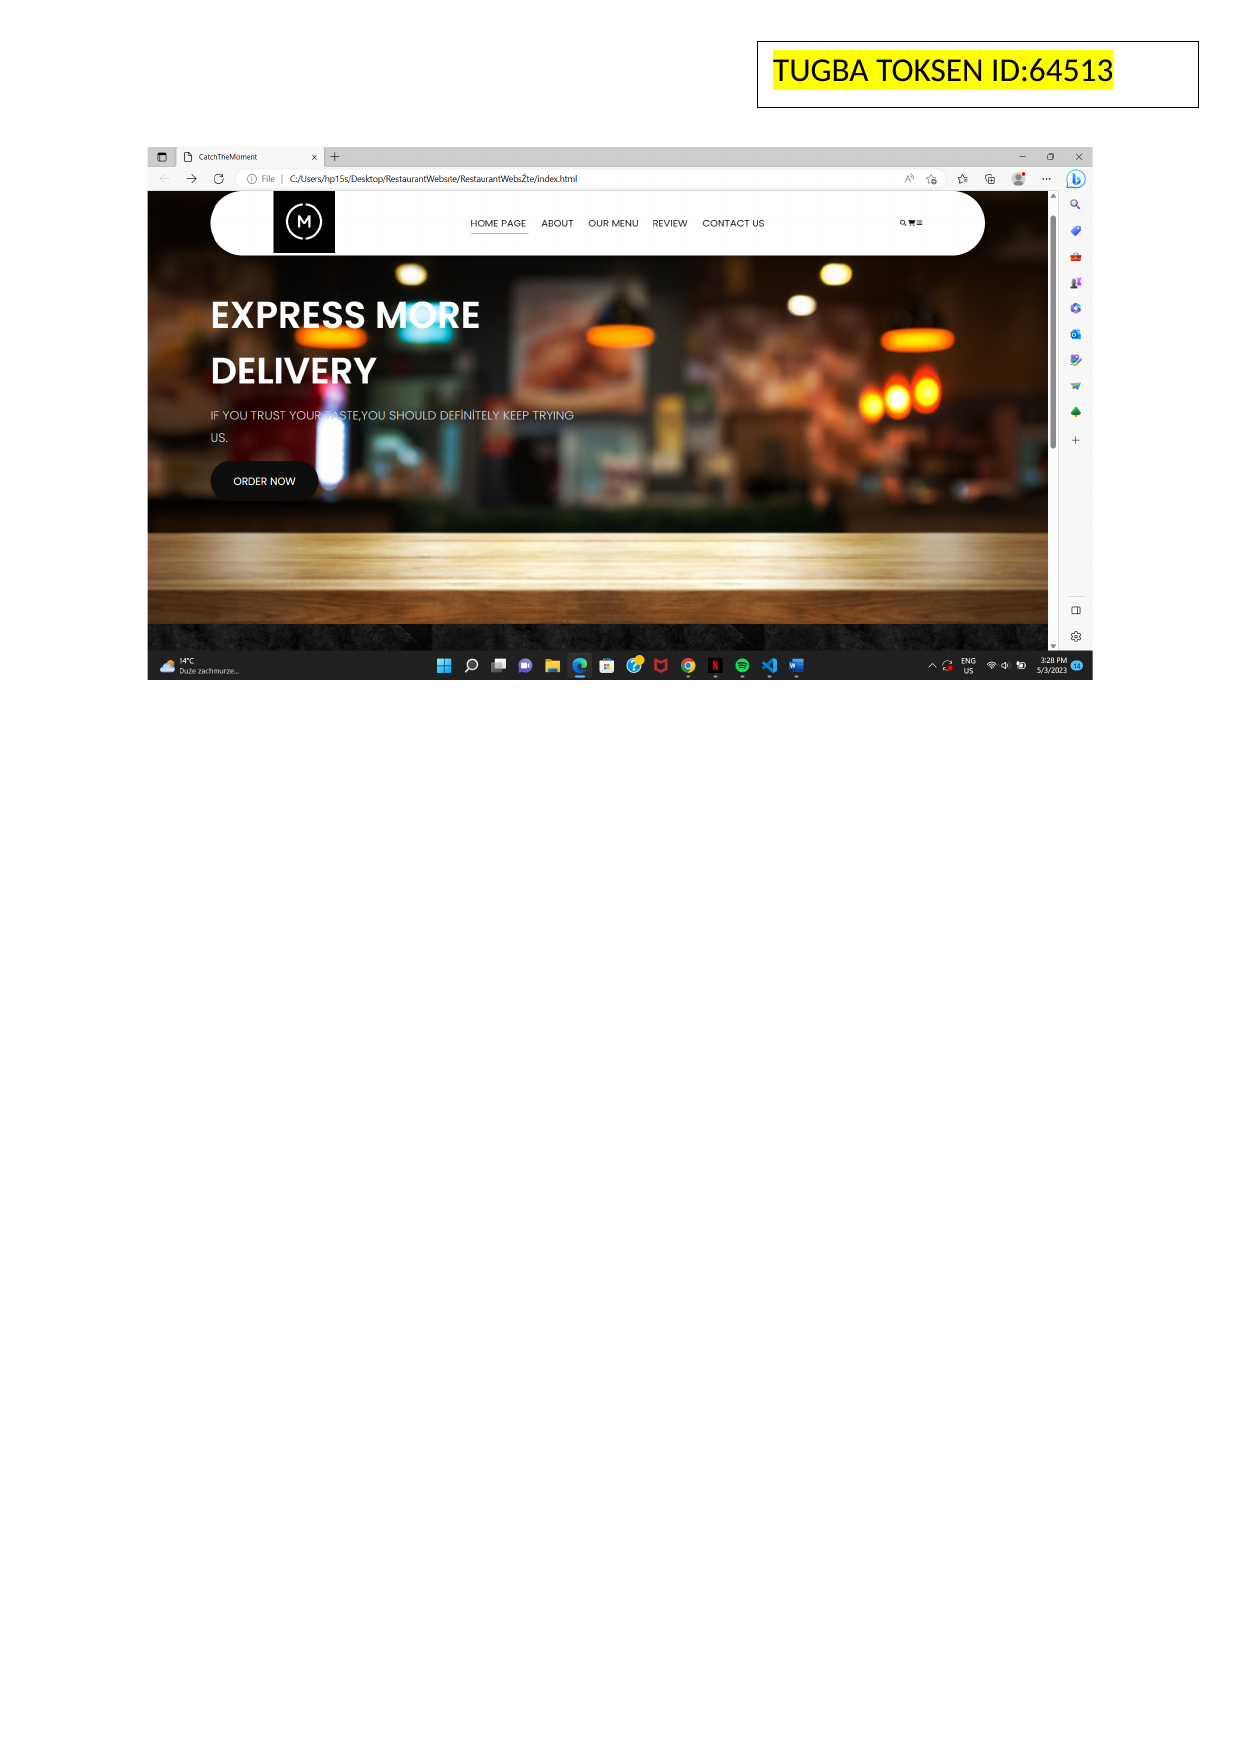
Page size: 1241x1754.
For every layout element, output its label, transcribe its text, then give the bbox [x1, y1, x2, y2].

text TUGBA TOKSEN ID:64513 [773, 49, 1183, 90]
